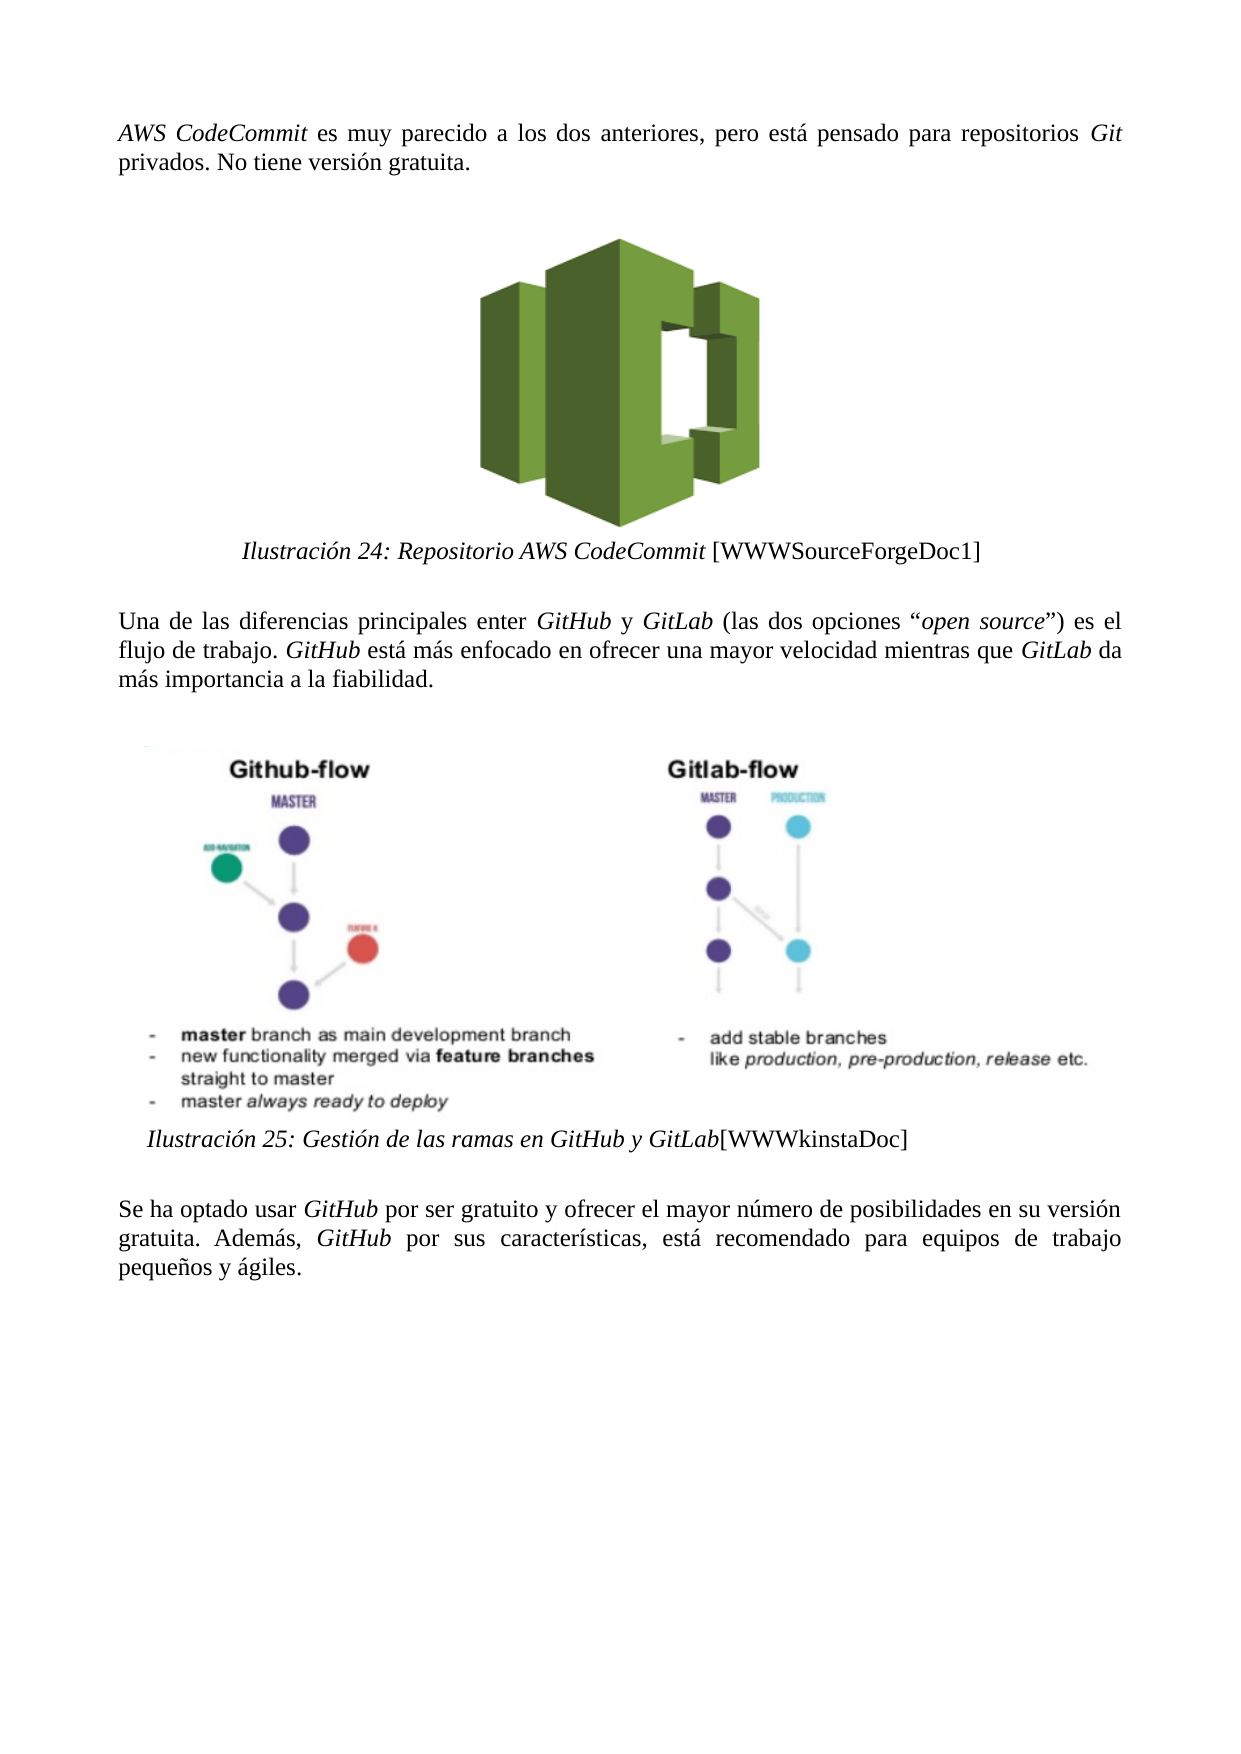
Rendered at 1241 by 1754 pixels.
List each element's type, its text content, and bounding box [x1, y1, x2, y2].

text Ilustración 25: Gestión de las ramas en GitHub y GitLab[WWWkinstaDoc] [147, 1125, 1094, 1153]
text Se ha optado usar GitHub por ser gratuito y ofrecer el mayor número de posibilidades en su versión gratuita. Además, GitHub por sus características, está recomendado para equipos de trabajo pequeños y ágiles. [118, 1194, 1122, 1280]
picture [472, 229, 768, 537]
picture [144, 746, 1097, 1125]
text Una de las diferencias principales enter GitHub y GitLab (las dos opciones “open source”) es el flujo de trabajo. GitHub está más enfocado en ofrecer una mayor velocidad mientras que GitLab da más importancia a la fiabilidad. [118, 606, 1122, 692]
text AWS CodeCommit es muy parecido a los dos anteriores, pero está pensado para repositorios Git privados. No tiene versión gratuita. [118, 118, 1122, 176]
text Ilustración 24: Repositorio AWS CodeCommit [WWWSourceForgeDoc1] [242, 242, 998, 565]
